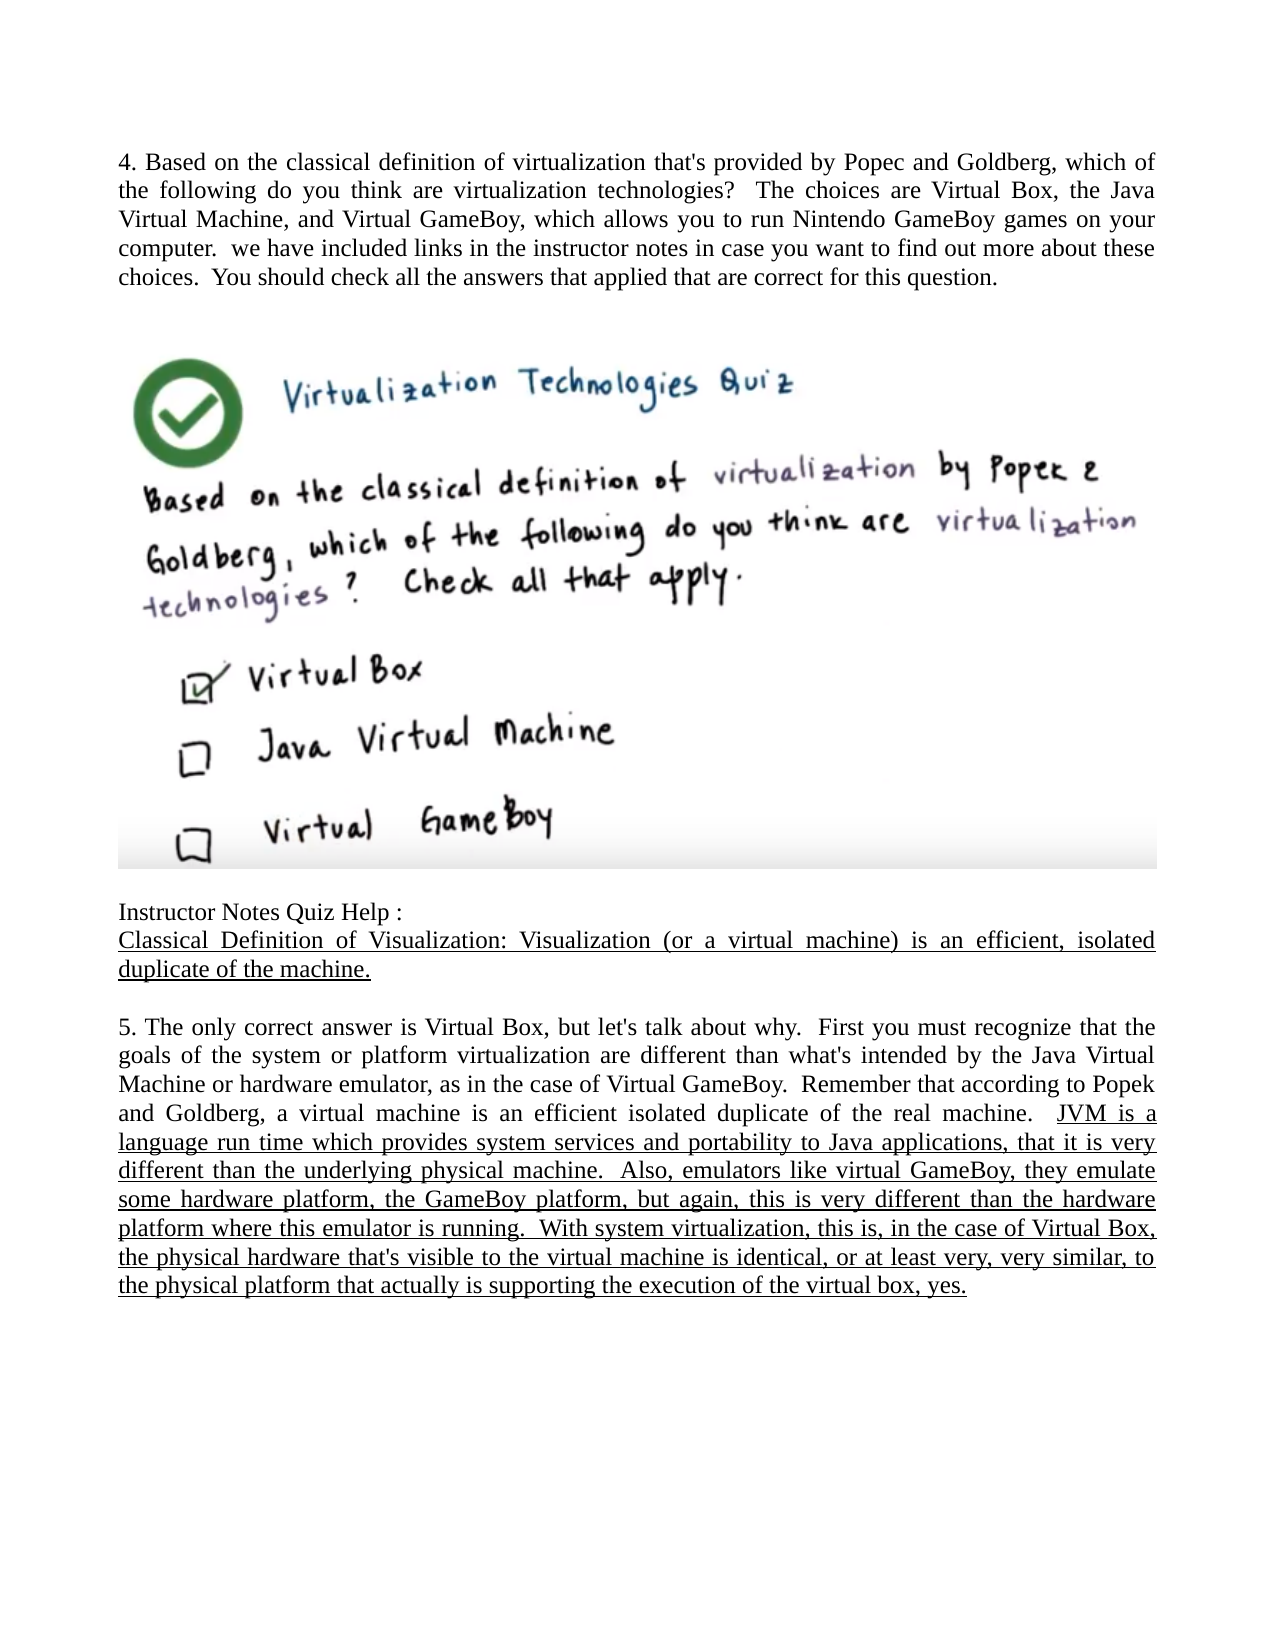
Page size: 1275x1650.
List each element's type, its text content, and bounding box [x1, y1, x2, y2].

text 5. The only correct answer is Virtual Box, but let's talk about why. First you must recognize that the goals of the system or platform virtualization are different than what's intended by the Java Virtual Machine or hardware emulator, as in the case of Virtual GameBoy. Remember that according to Popek and Goldberg, a virtual machine is an efficient isolated duplicate of the real machine. JVM is a language run time which provides system services and portability to Java applications, that it is very [118, 1012, 1157, 1152]
text some hardware platform, the GameBoy platform, but again, this is very different than the hardware platform where this emulator is running. With system virtualization, this is, in the case of Virtual Box, [118, 1182, 1157, 1238]
text different than the underlying physical machine. Also, emulators like virtual GameBoy, they emulate [118, 1153, 1157, 1181]
text 4. Based on the classical definition of virtualization that's provided by Popec and Goldberg, which of the following do you think are virtualization technologies? The choices are Virtual Box, the Java Virtual Machine, and Virtual GameBoy, which allows you to run Nintendo GameBoy games on your computer. we have included links in the instructor notes in case you want to find out more about these choices. You should check all the answers that applied that are correct for this question. [118, 147, 1157, 291]
picture [118, 348, 1157, 869]
text Classical Definition of Visualization: Visualization (or a virtual machine) is an efficient, isolated duplicate of the machine. [118, 926, 1157, 983]
text Instructor Notes Quiz Help : [118, 897, 1157, 926]
text the physical hardware that's visible to the virtual machine is identical, or at least very, very similar, to the physical platform that actually is supporting the execution of the virtual box, yes. [118, 1239, 1157, 1299]
